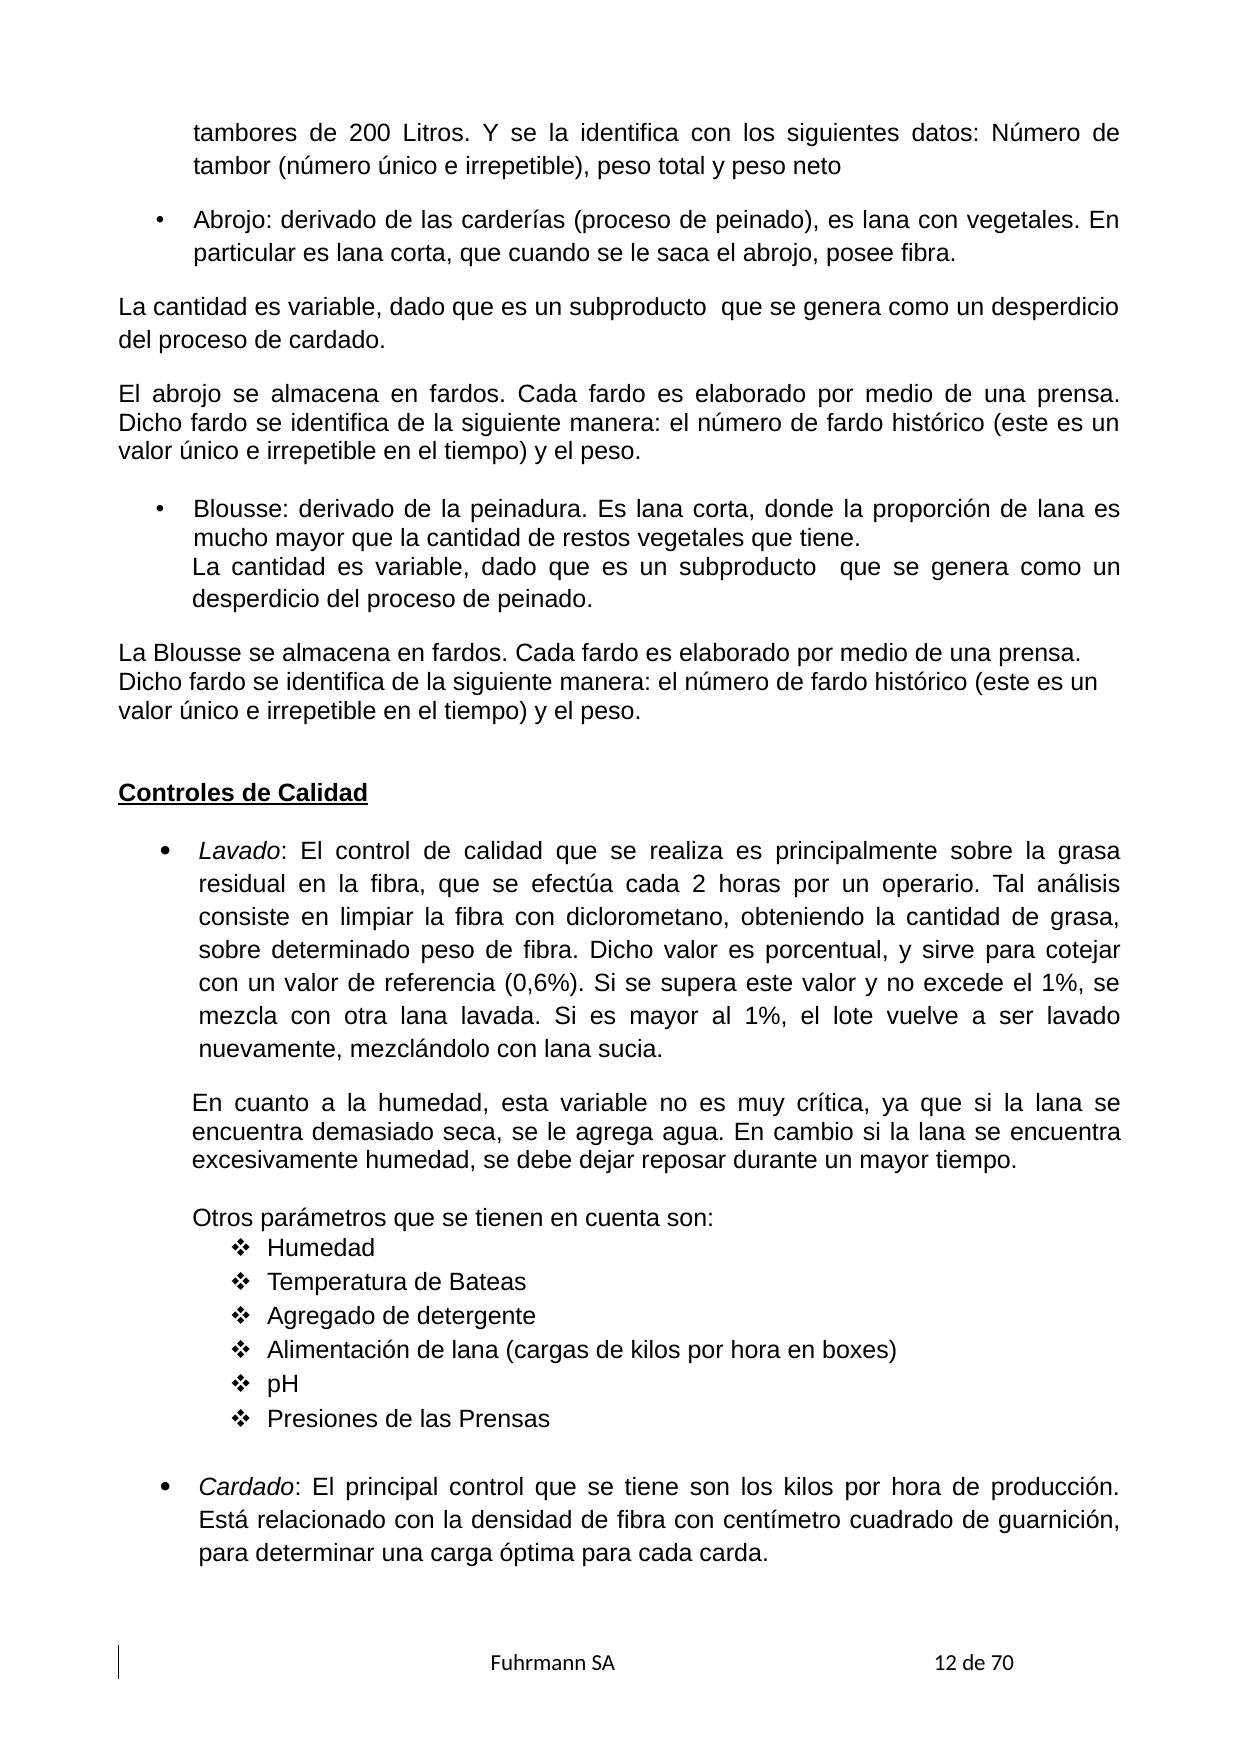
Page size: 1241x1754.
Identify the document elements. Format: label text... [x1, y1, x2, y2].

text El abrojo se almacena en fardos. Cada fardo es elaborado por medio de una prensa. Dicho fardo se identifica de la siguiente manera: el número de fardo histórico (este es un valor único e irrepetible en el tiempo) y el peso. [118, 379, 1122, 465]
list Cardado: El principal control que se tiene son los kilos por hora de producción. Está relacionado con la densidad de fibra con centímetro cuadrado de guarnición, para determinar una carga óptima para cada carda. [161, 1472, 1122, 1567]
list Agregado de detergente [229, 1301, 1122, 1330]
list Temperatura de Bateas [229, 1267, 1122, 1296]
list Blousse: derivado de la peinadura. Es lana corta, donde la proporción de lana es mucho mayor que la cantidad de restos vegetales que tiene. [156, 494, 1122, 551]
list Humedad [229, 1233, 1122, 1262]
list Alimentación de lana (cargas de kilos por hora en boxes) [229, 1335, 1122, 1364]
list Presiones de las Prensas [229, 1404, 1122, 1432]
list La cantidad es variable, dado que es un subproducto que se genera como un desperdicio del proceso de peinado. [192, 551, 1122, 613]
list pH [229, 1369, 1122, 1398]
text En cuanto a la humedad, esta variable no es muy crítica, ya que si la lana se encuentra demasiado seca, se le agrega agua. En cambio si la lana se encuentra excesivamente humedad, se debe dejar reposar durante un mayor tiempo. [192, 1088, 1122, 1174]
list tambores de 200 Litros. Y se la identifica con los siguientes datos: Número de tambor (número único e irrepetible), peso total y peso neto [156, 118, 1122, 180]
text Otros parámetros que se tienen en cuenta son: [118, 1203, 1122, 1232]
text La Blousse se almacena en fardos. Cada fardo es elaborado por medio de una prensa. Dicho fardo se identifica de la siguiente manera: el número de fardo histórico (este es un valor único e irrepetible en el tiempo) y el peso. [118, 638, 1122, 724]
list Lavado: El control de calidad que se realiza es principalmente sobre la grasa residual en la fibra, que se efectúa cada 2 horas por un operario. Tal análisis consiste en limpiar la fibra con diclorometano, obteniendo la cantidad de grasa, sobre determinado peso de fibra. Dicho valor es porcentual, y sirve para cotejar con un valor de referencia (0,6%). Si se supera este valor y no excede el 1%, se mezcla con otra lana lavada. Si es mayor al 1%, el lote vuelve a ser lavado nuevamente, mezclándolo con lana sucia. [161, 836, 1122, 1063]
list Abrojo: derivado de las carderías (proceso de peinado), es lana con vegetales. En particular es lana corta, que cuando se le saca el abrojo, posee fibra. [156, 205, 1122, 267]
list La cantidad es variable, dado que es un subproducto que se genera como un desperdicio del proceso de cardado. [118, 292, 1122, 354]
text Controles de Calidad [118, 778, 1122, 807]
